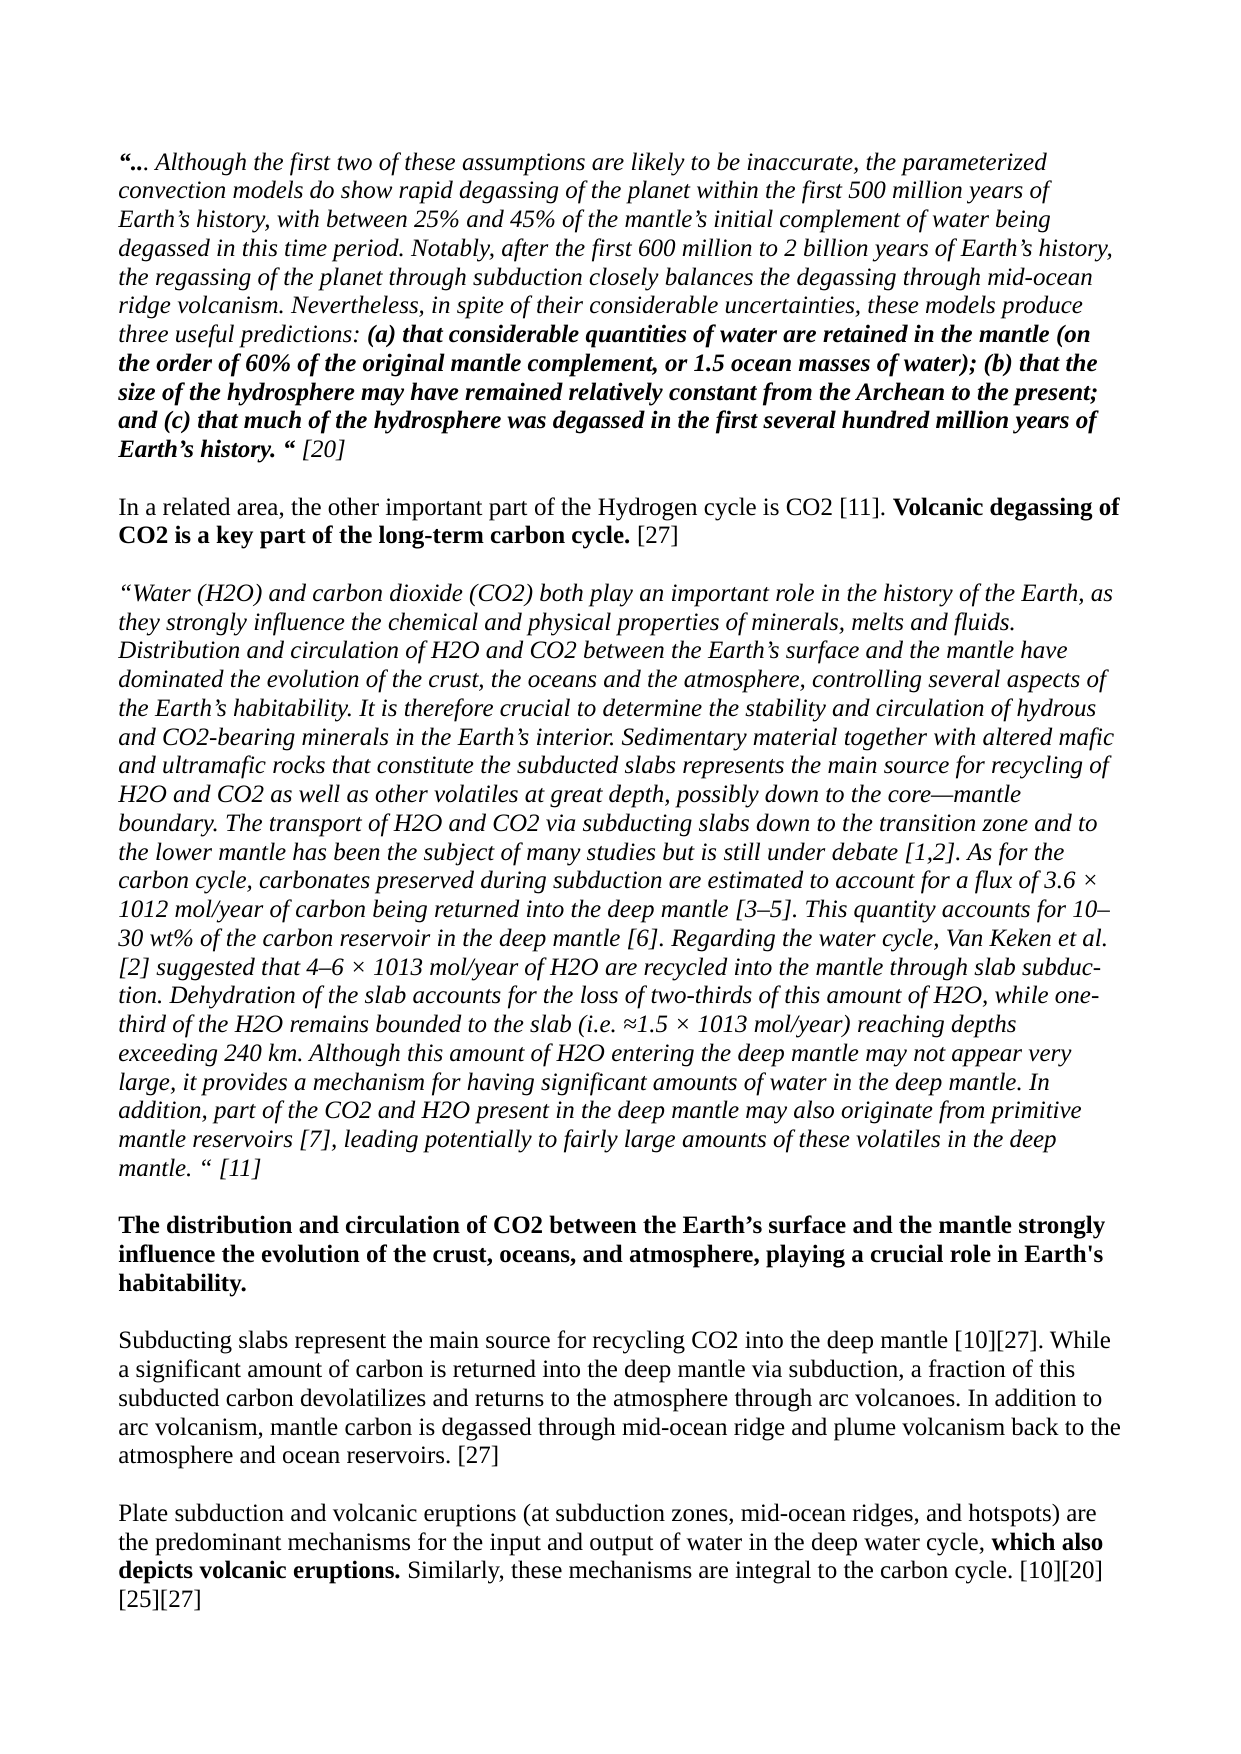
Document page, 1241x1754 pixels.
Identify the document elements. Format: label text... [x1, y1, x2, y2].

text The distribution and circulation of CO2 between the Earth’s surface and the mantle strongly influence the evolution of the crust, oceans, and atmosphere, playing a crucial role in Earth's habitability. [118, 1211, 1122, 1297]
text “Water (H2O) and carbon dioxide (CO2) both play an important role in the history of the Earth, as they strongly influence the chemical and physical properties of minerals, melts and fluids. Distribution and circulation of H2O and CO2 between the Earth’s surface and the mantle have dominated the evolution of the crust, the oceans and the atmosphere, controlling several aspects of the Earth’s habitability. It is therefore crucial to determine the stability and circulation of hydrous and CO2-bearing minerals in the Earth’s interior. Sedimentary material together with altered mafic and ultramafic rocks that constitute the subducted slabs represents the main source for recycling of H2O and CO2 as well as other volatiles at great depth, possibly down to the core—mantle boundary. The transport of H2O and CO2 via subducting slabs down to the transition zone and to the lower mantle has been the subject of many studies but is still under debate [1,2]. As for the carbon cycle, carbonates preserved during subduction are estimated to account for a flux of 3.6 × 1012 mol/year of carbon being returned into the deep mantle [3–5]. This quantity accounts for 10–30 wt% of the carbon reservoir in the deep mantle [6]. Regarding the water cycle, Van Keken et al. [2] suggested that 4–6 × 1013 mol/year of H2O are recycled into the mantle through slab subduc-tion. Dehydration of the slab accounts for the loss of two-thirds of this amount of H2O, while one-third of the H2O remains bounded to the slab (i.e. ≈1.5 × 1013 mol/year) reaching depths exceeding 240 km. Although this amount of H2O entering the deep mantle may not appear very large, it provides a mechanism for having significant amounts of water in the deep mantle. In addition, part of the CO2 and H2O present in the deep mantle may also originate from primitive mantle reservoirs [7], leading potentially to fairly large amounts of these volatiles in the deep mantle. “ [11] [118, 578, 1122, 1182]
text Plate subduction and volcanic eruptions (at subduction zones, mid-ocean ridges, and hotspots) are the predominant mechanisms for the input and output of water in the deep water cycle, which also depicts volcanic eruptions. Similarly, these mechanisms are integral to the carbon cycle. [10][20][25][27] [118, 1498, 1122, 1613]
text “... Although the first two of these assumptions are likely to be inaccurate, the parameterized convection models do show rapid degassing of the planet within the first 500 million years of Earth’s history, with between 25% and 45% of the mantle’s initial complement of water being degassed in this time period. Notably, after the first 600 million to 2 billion years of Earth’s history, the regassing of the planet through subduction closely balances the degassing through mid-ocean ridge volcanism. Nevertheless, in spite of their considerable uncertainties, these models produce three useful predictions: (a) that considerable quantities of water are retained in the mantle (on the order of 60% of the original mantle complement, or 1.5 ocean masses of water); (b) that the size of the hydrosphere may have remained relatively constant from the Archean to the present; and (c) that much of the hydrosphere was degassed in the first several hundred million years of Earth’s history. “ [20] [118, 147, 1122, 463]
text Subducting slabs represent the main source for recycling CO2 into the deep mantle [10][27]. While a significant amount of carbon is returned into the deep mantle via subduction, a fraction of this subducted carbon devolatilizes and returns to the atmosphere through arc volcanoes. In addition to arc volcanism, mantle carbon is degassed through mid-ocean ridge and plume volcanism back to the atmosphere and ocean reservoirs. [27] [118, 1326, 1122, 1469]
text In a related area, the other important part of the Hydrogen cycle is CO2 [11]. Volcanic degassing of CO2 is a key part of the long-term carbon cycle. [27] [118, 492, 1122, 549]
